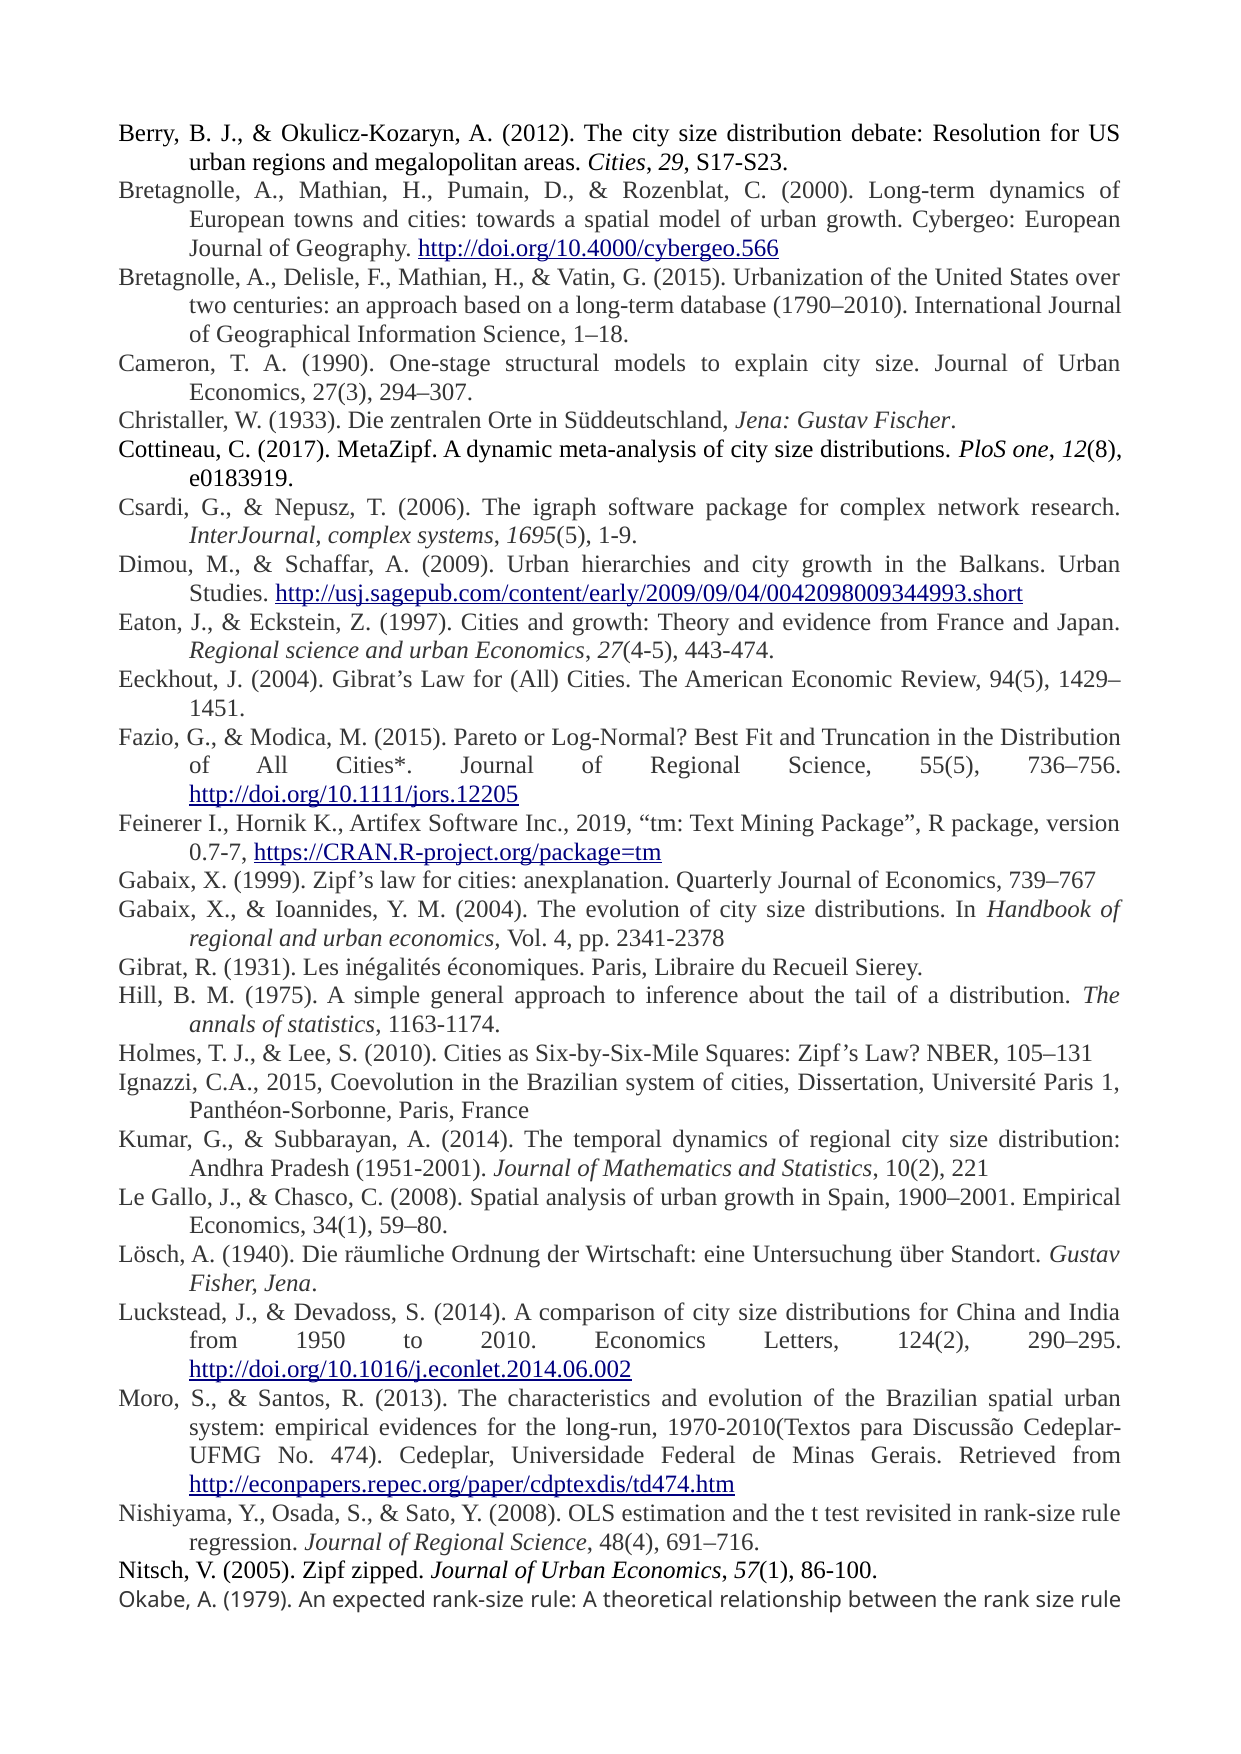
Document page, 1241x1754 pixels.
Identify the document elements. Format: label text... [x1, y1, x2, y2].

text Gabaix, X., & Ioannides, Y. M. (2004). The evolution of city size distributions. In Handbook of regional and urban economics, Vol. 4, pp. 2341-2378 [118, 894, 1122, 952]
text Cottineau, C. (2017). MetaZipf. A dynamic meta-analysis of city size distributions. PloS one, 12(8), e0183919. [118, 434, 1122, 492]
text Gibrat, R. (1931). Les inégalités économiques. Paris, Libraire du Recueil Sierey. [118, 952, 1122, 981]
text Okabe, A. (1979). An expected rank-size rule: A theoretical relationship between the rank size rule [118, 1584, 1122, 1614]
text Nitsch, V. (2005). Zipf zipped. Journal of Urban Economics, 57(1), 86-100. [118, 1556, 1122, 1584]
text Gabaix, X. (1999). Zipf’s law for cities: anexplanation. Quarterly Journal of Economics, 739–767 [118, 866, 1122, 894]
text Dimou, M., & Schaffar, A. (2009). Urban hierarchies and city growth in the Balkans. Urban Studies. http://usj.sagepub.com/content/early/2009/09/04/0042098009344993.short [118, 549, 1122, 607]
text Feinerer I., Hornik K., Artifex Software Inc., 2019, “tm: Text Mining Package”, R package, version 0.7-7, https://CRAN.R-project.org/package=tm [118, 808, 1122, 866]
text Moro, S., & Santos, R. (2013). The characteristics and evolution of the Brazilian spatial urban system: empirical evidences for the long-run, 1970-2010(Textos para Discussão Cedeplar-UFMG No. 474). Cedeplar, Universidade Federal de Minas Gerais. Retrieved from http://econpapers.repec.org/paper/cdptexdis/td474.htm [118, 1383, 1122, 1498]
text Le Gallo, J., & Chasco, C. (2008). Spatial analysis of urban growth in Spain, 1900–2001. Empirical Economics, 34(1), 59–80. [118, 1182, 1122, 1239]
text Bretagnolle, A., Mathian, H., Pumain, D., & Rozenblat, C. (2000). Long-term dynamics of European towns and cities: towards a spatial model of urban growth. Cybergeo: European Journal of Geography. http://doi.org/10.4000/cybergeo.566 [118, 176, 1122, 262]
text Lösch, A. (1940). Die räumliche Ordnung der Wirtschaft: eine Untersuchung über Standort. Gustav Fisher, Jena. [118, 1239, 1122, 1297]
text Luckstead, J., & Devadoss, S. (2014). A comparison of city size distributions for China and India from 1950 to 2010. Economics Letters, 124(2), 290–295. http://doi.org/10.1016/j.econlet.2014.06.002 [118, 1297, 1122, 1383]
text Fazio, G., & Modica, M. (2015). Pareto or Log-Normal? Best Fit and Truncation in the Distribution of All Cities*. Journal of Regional Science, 55(5), 736–756. http://doi.org/10.1111/jors.12205 [118, 722, 1122, 808]
text Ignazzi, C.A., 2015, Coevolution in the Brazilian system of cities, Dissertation, Université Paris 1, Panthéon-Sorbonne, Paris, France [118, 1067, 1122, 1124]
text Eeckhout, J. (2004). Gibrat’s Law for (All) Cities. The American Economic Review, 94(5), 1429–1451. [118, 664, 1122, 722]
text Hill, B. M. (1975). A simple general approach to inference about the tail of a distribution. The annals of statistics, 1163-1174. [118, 981, 1122, 1038]
text Csardi, G., & Nepusz, T. (2006). The igraph software package for complex network research. InterJournal, complex systems, 1695(5), 1-9. [118, 492, 1122, 549]
text Eaton, J., & Eckstein, Z. (1997). Cities and growth: Theory and evidence from France and Japan. Regional science and urban Economics, 27(4-5), 443-474. [118, 607, 1122, 664]
text Cameron, T. A. (1990). One-stage structural models to explain city size. Journal of Urban Economics, 27(3), 294–307. [118, 348, 1122, 406]
text Nishiyama, Y., Osada, S., & Sato, Y. (2008). OLS estimation and the t test revisited in rank-size rule regression. Journal of Regional Science, 48(4), 691–716. [118, 1498, 1122, 1556]
text Kumar, G., & Subbarayan, A. (2014). The temporal dynamics of regional city size distribution: Andhra Pradesh (1951-2001). Journal of Mathematics and Statistics, 10(2), 221 [118, 1124, 1122, 1182]
text Bretagnolle, A., Delisle, F., Mathian, H., & Vatin, G. (2015). Urbanization of the United States over two centuries: an approach based on a long-term database (1790–2010). International Journal of Geographical Information Science, 1–18. [118, 262, 1122, 348]
text Berry, B. J., & Okulicz-Kozaryn, A. (2012). The city size distribution debate: Resolution for US urban regions and megalopolitan areas. Cities, 29, S17-S23. [118, 118, 1122, 176]
text Christaller, W. (1933). Die zentralen Orte in Süddeutschland, Jena: Gustav Fischer. [118, 406, 1122, 434]
text Holmes, T. J., & Lee, S. (2010). Cities as Six-by-Six-Mile Squares: Zipf’s Law? NBER, 105–131 [118, 1038, 1122, 1067]
